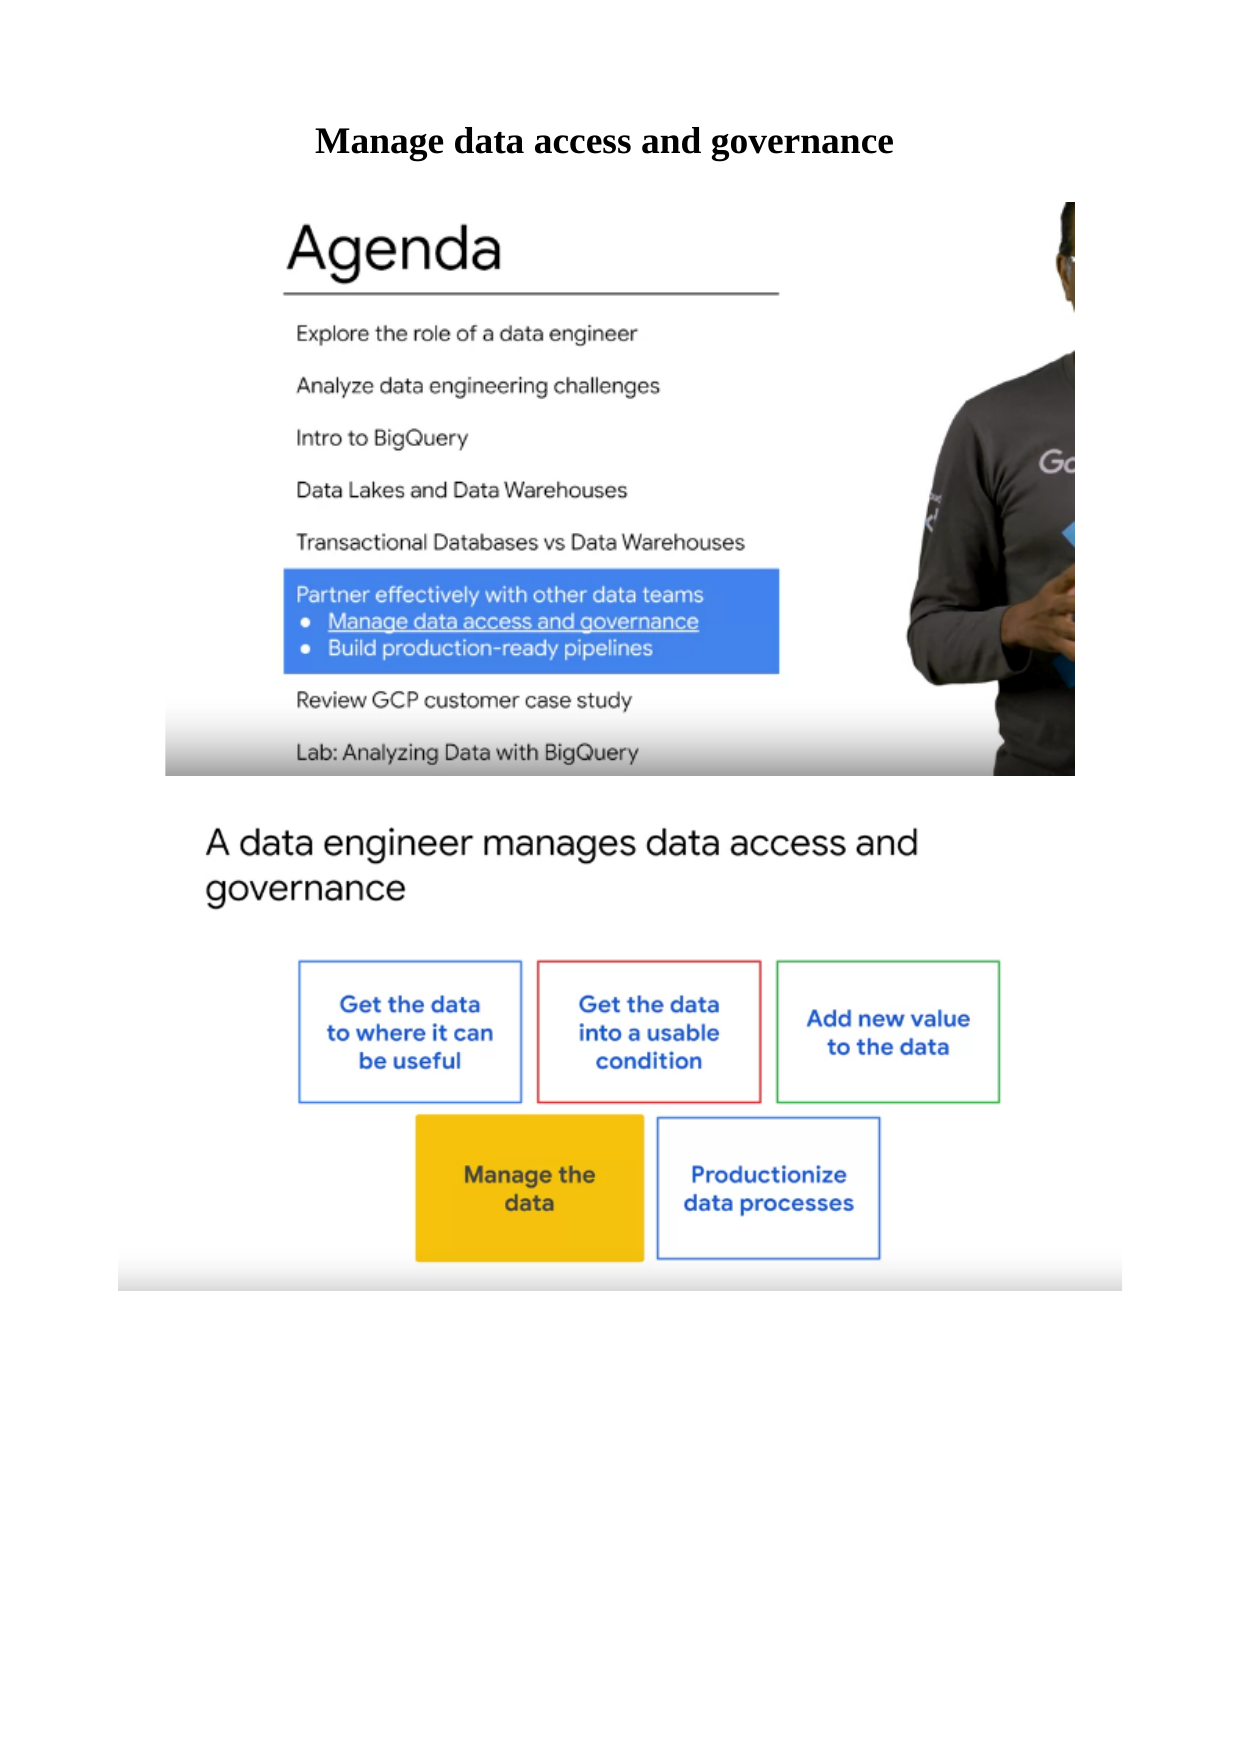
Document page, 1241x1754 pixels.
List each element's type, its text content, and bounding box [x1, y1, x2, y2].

subtitle Manage data access and governance [118, 118, 1122, 161]
picture [118, 804, 1123, 1291]
picture [165, 202, 1075, 776]
